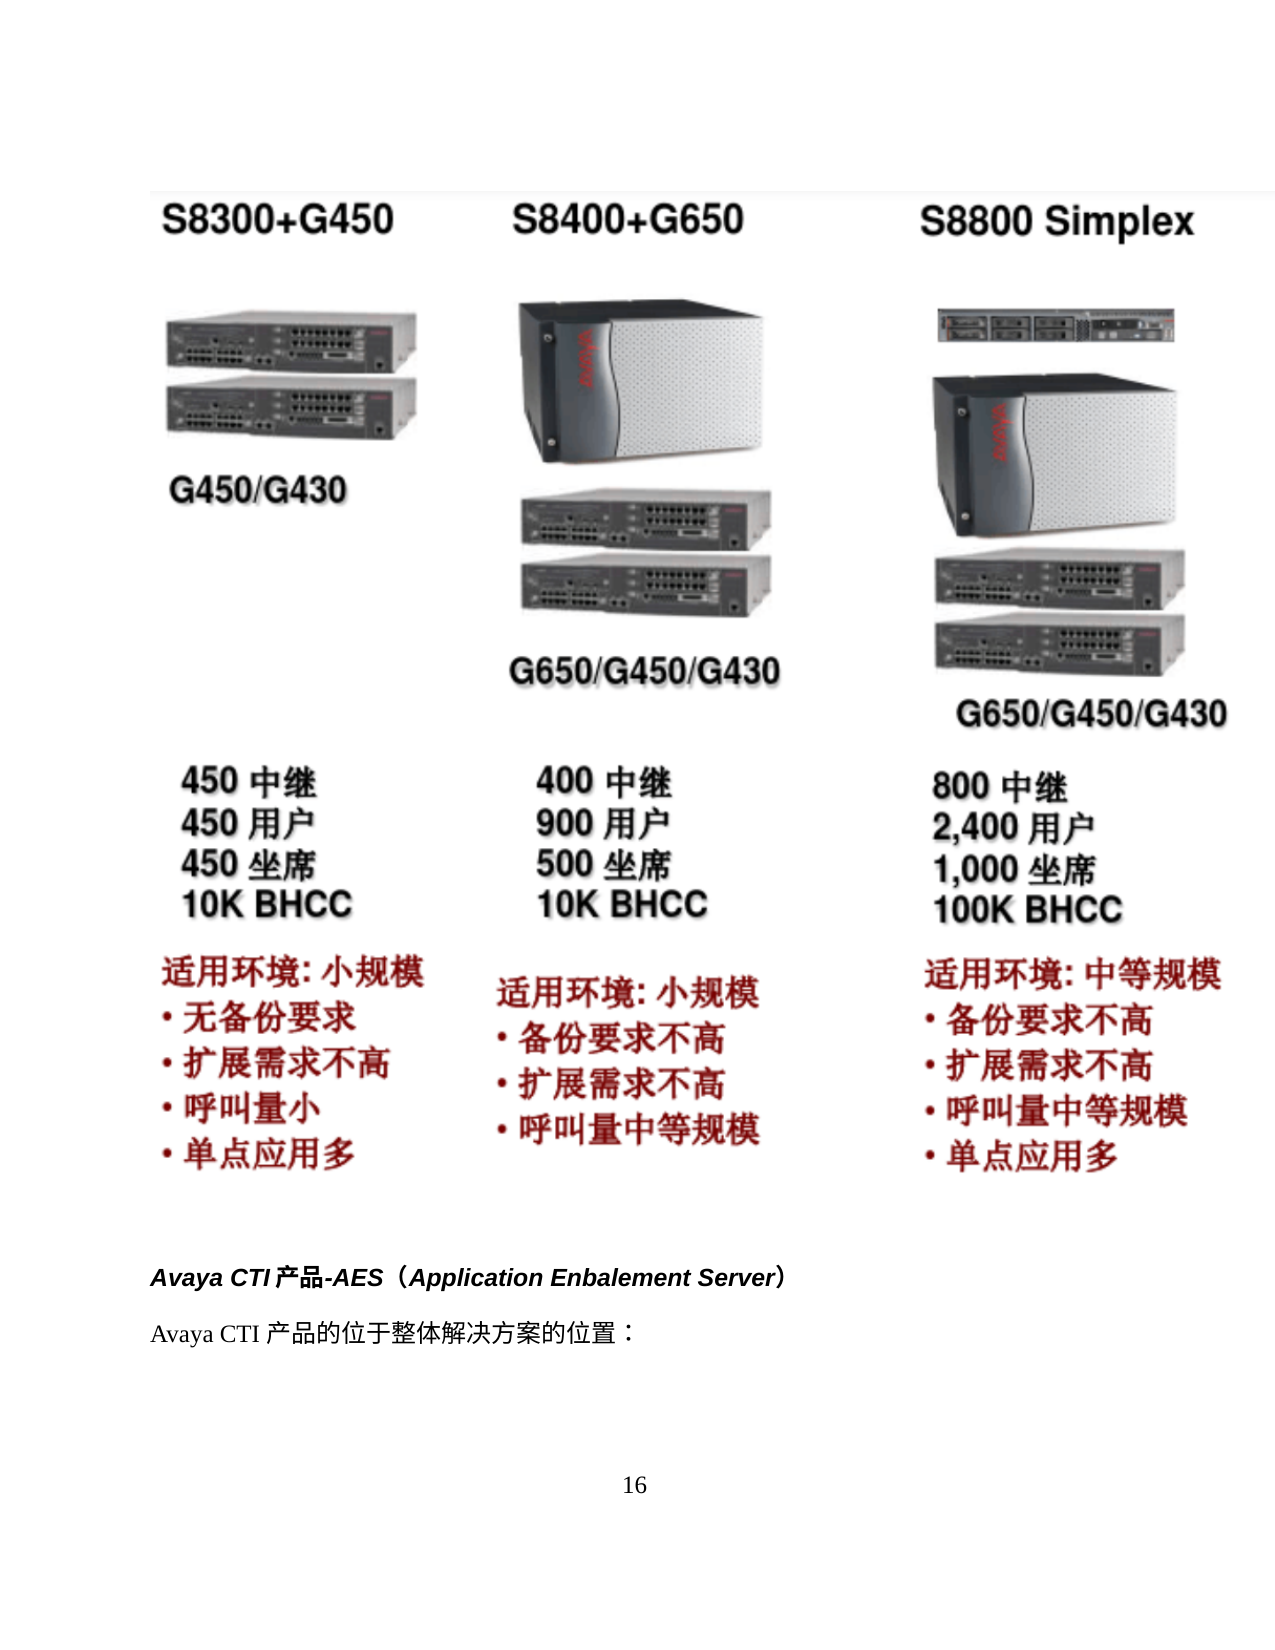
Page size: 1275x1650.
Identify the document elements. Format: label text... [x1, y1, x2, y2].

subtitle Avaya CTI产品-AES（Application Enbalement Server） [150, 1260, 1125, 1294]
picture [150, 191, 1275, 1182]
text Avaya CTI 产品的位于整体解决方案的位置： [150, 1315, 1125, 1349]
